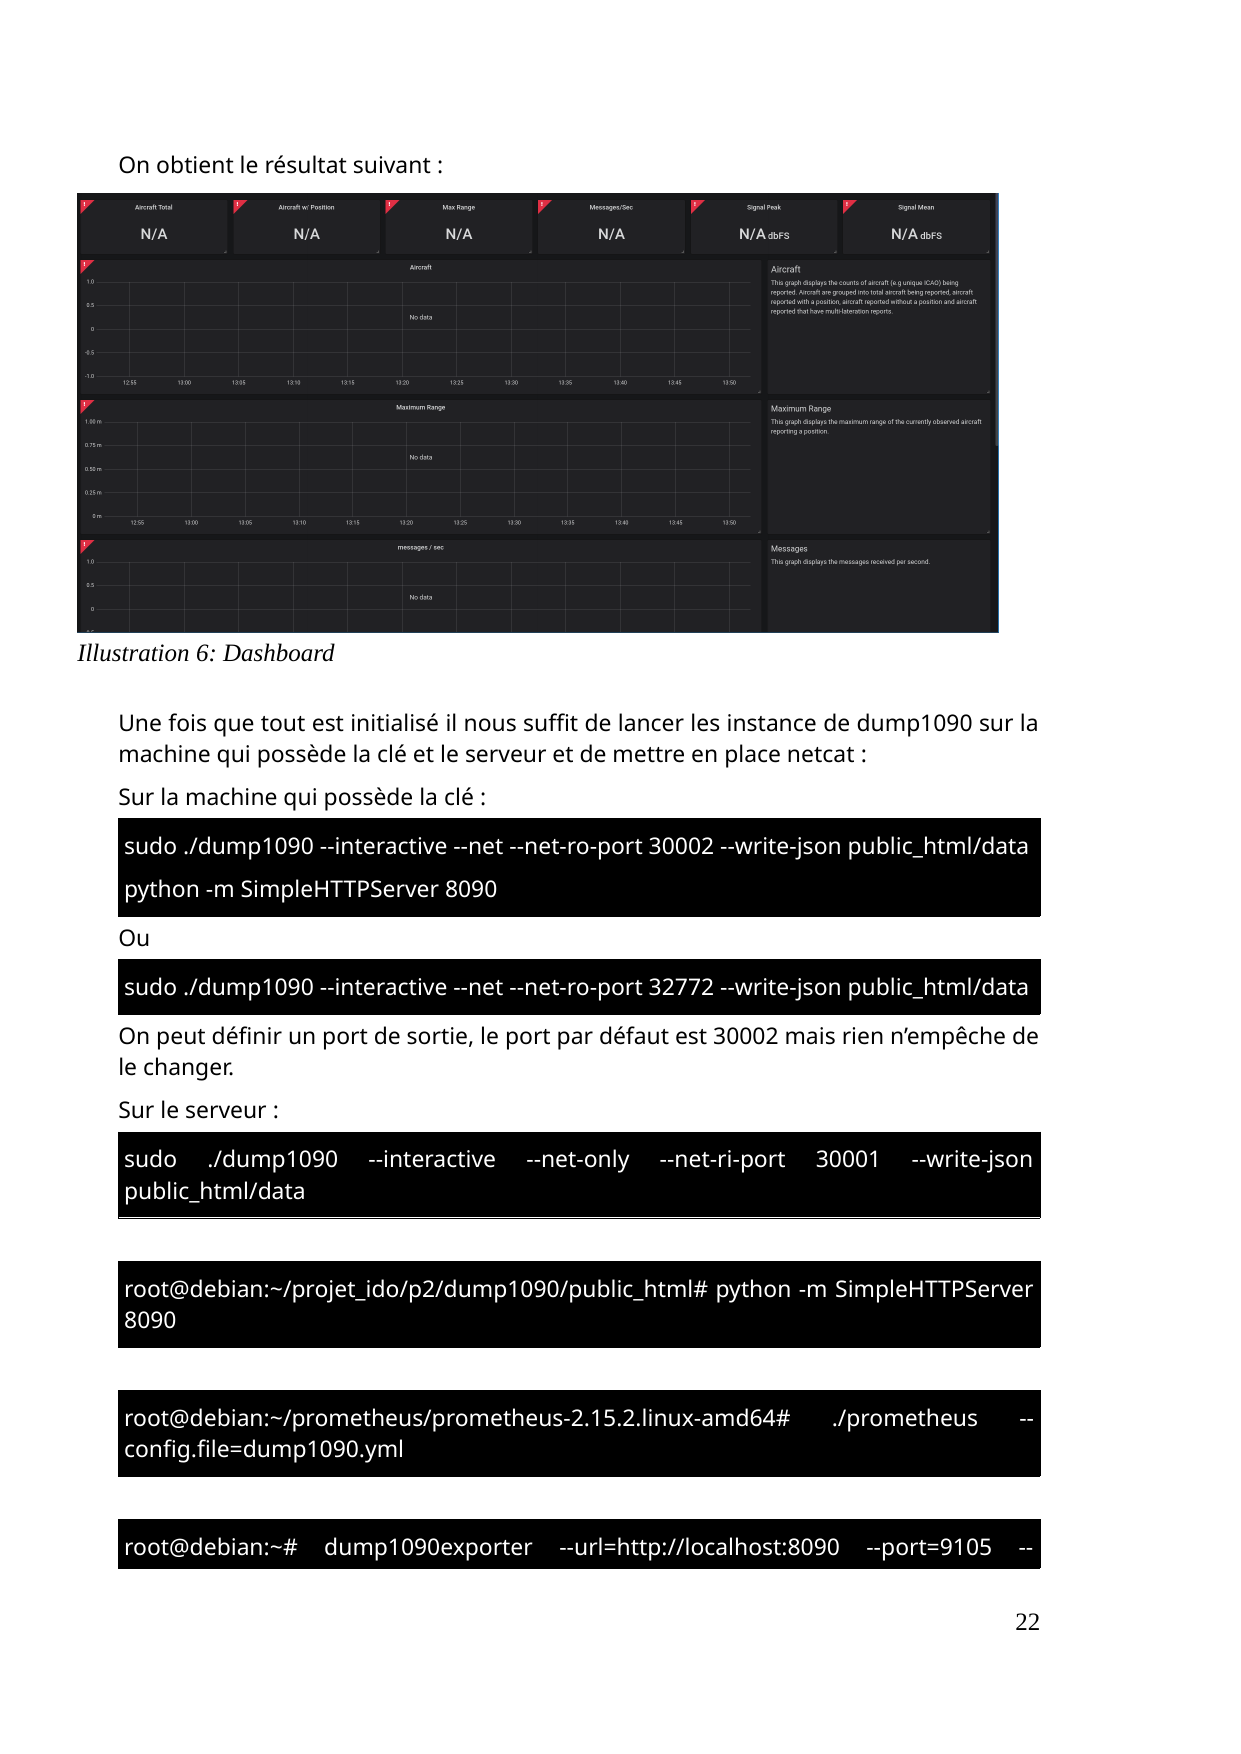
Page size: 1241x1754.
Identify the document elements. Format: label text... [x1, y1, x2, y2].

text On peut définir un port de sortie, le port par défaut est 30002 mais rien n’empêche de le changer. [118, 1020, 1040, 1082]
text Ou [118, 922, 1040, 953]
table_header sudo ./dump1090 --interactive --net-only --net-ri-port 30001 --write-json public_html/data [119, 1133, 1040, 1217]
text Sur la machine qui possède la clé : [118, 781, 1040, 812]
text Une fois que tout est initialisé il nous suffit de lancer les instance de dump1090 sur la machine qui possède la clé et le serveur et de mettre en place netcat : [118, 707, 1040, 769]
text Sur le serveur : [118, 1094, 1040, 1126]
text Illustration 6: Dashboard [77, 193, 1081, 667]
table_header root@debian:~/projet_ido/p2/dump1090/public_html# python -m SimpleHTTPServer 8090 [119, 1262, 1040, 1347]
picture [77, 193, 999, 633]
table_header sudo ./dump1090 --interactive --net --net-ro-port 32772 --write-json public_html/data [119, 960, 1040, 1014]
table_header root@debian:~# dump1090exporter --url=http://localhost:8090 --port=9105 [119, 1520, 1040, 1568]
table_header sudo ./dump1090 --interactive --net --net-ro-port 30002 --write-json public_html/data python -m SimpleHTTPServer 8090 [119, 819, 1040, 916]
table_header root@debian:~/prometheus/prometheus-2.15.2.linux-amd64# ./prometheus --config.file=dump1090.yml [119, 1391, 1040, 1476]
text On obtient le résultat suivant : [118, 149, 1040, 181]
